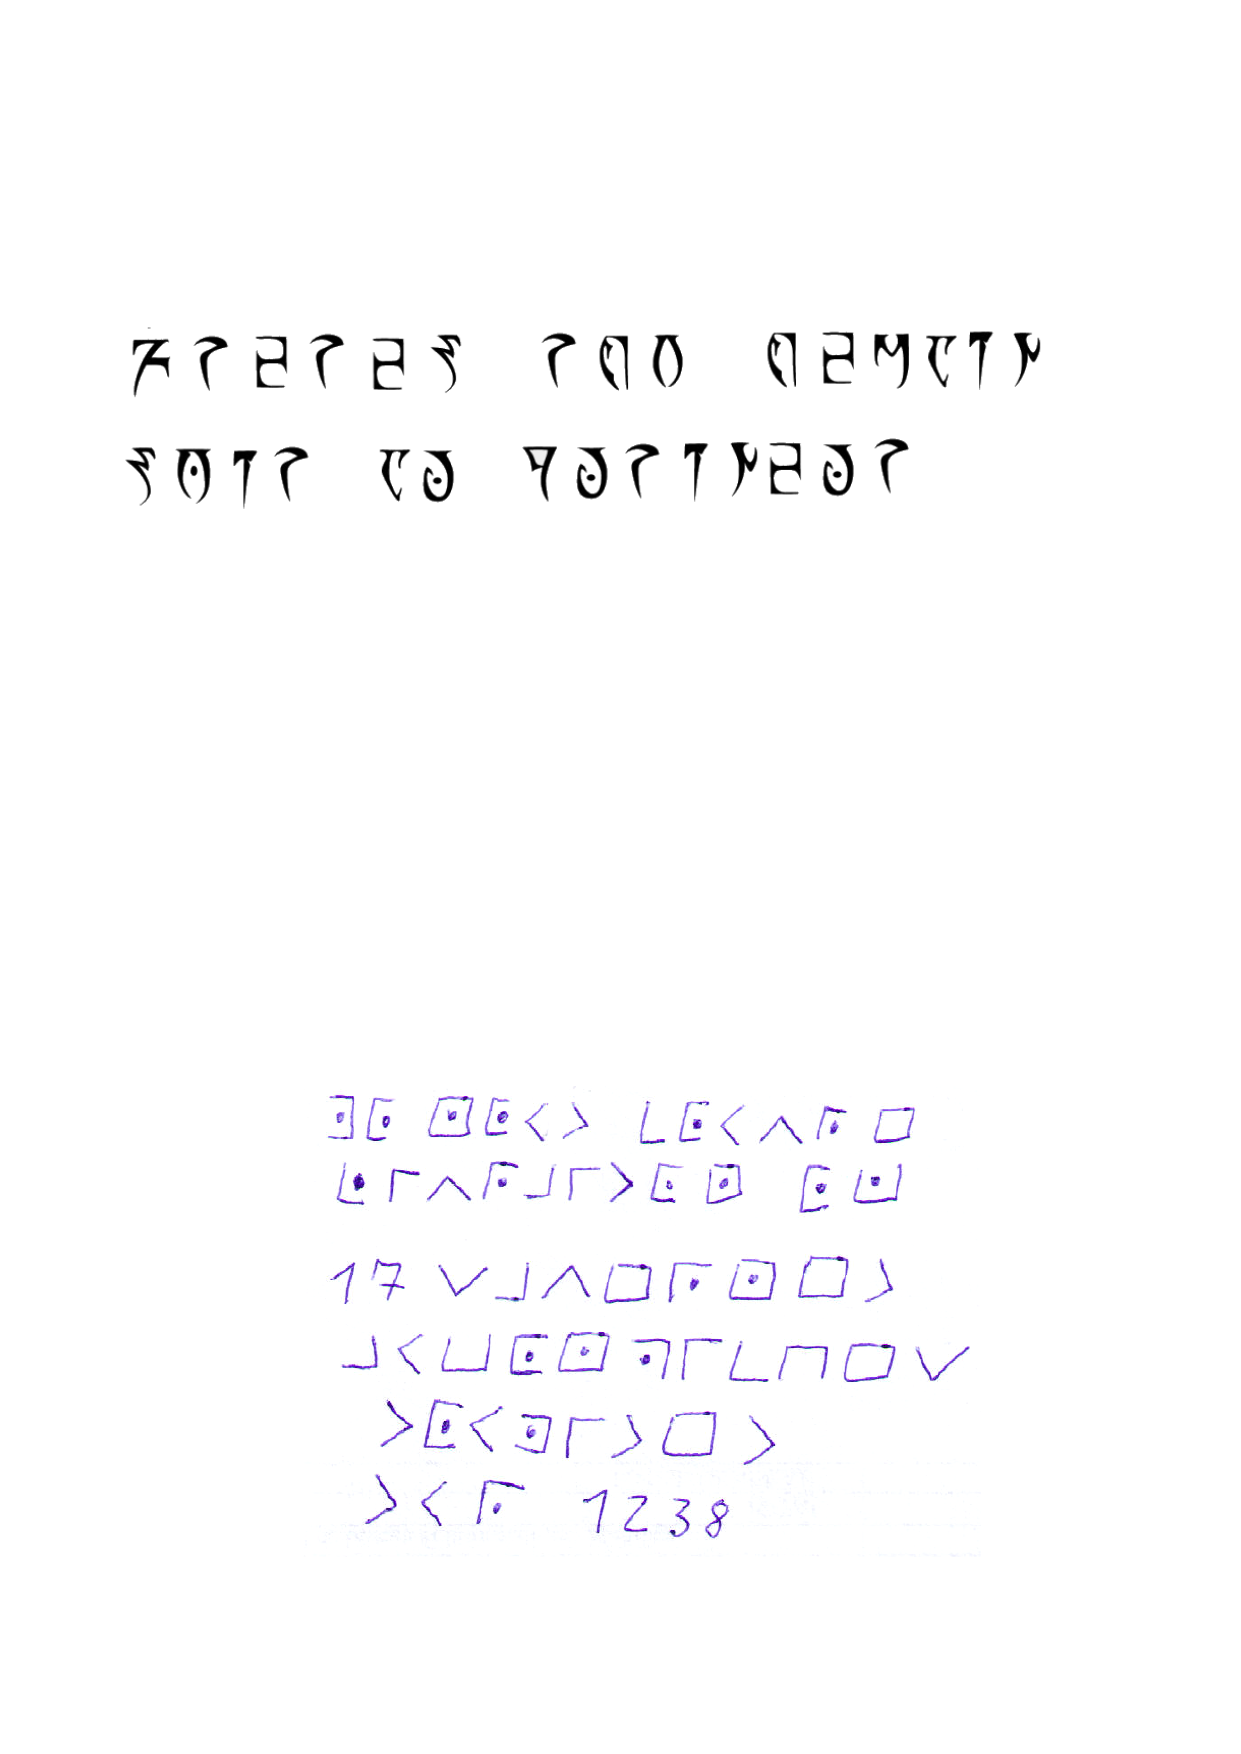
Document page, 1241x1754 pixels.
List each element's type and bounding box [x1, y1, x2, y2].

picture [104, 307, 1085, 515]
picture [303, 1086, 981, 1557]
